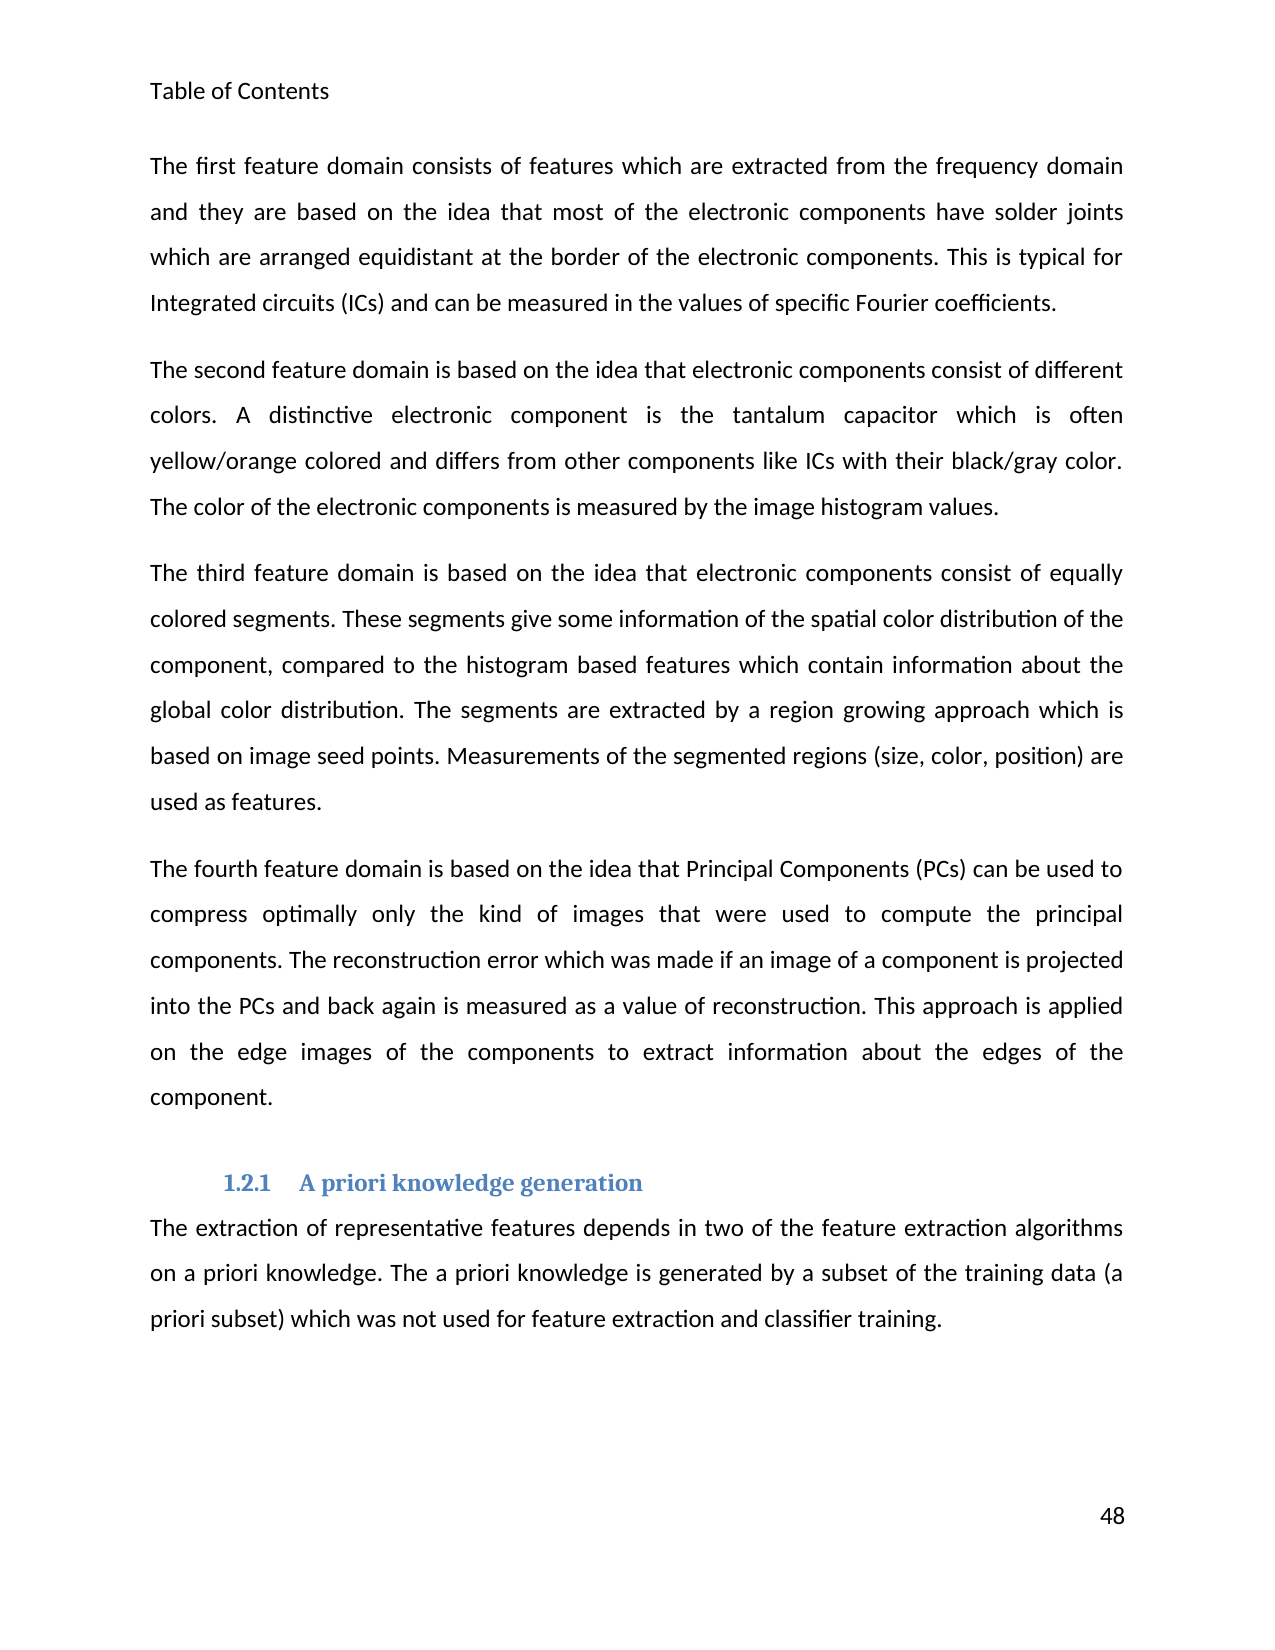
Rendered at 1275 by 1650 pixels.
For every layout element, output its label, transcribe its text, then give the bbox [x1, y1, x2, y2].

text The fourth feature domain is based on the idea that Principal Components (PCs) can be used to compress optimally only the kind of images that were used to compute the principal components. The reconstruction error which was made if an image of a component is projected into the PCs and back again is measured as a value of reconstruction. This approach is applied on the edge images of the components to extract information about the edges of the component. [150, 853, 1125, 1112]
text The first feature domain consists of features which are extracted from the frequency domain and they are based on the idea that most of the electronic components have solder joints which are arranged equidistant at the border of the electronic components. This is typical for Integrated circuits (ICs) and can be measured in the values of specific Fourier coefficients. [150, 150, 1125, 318]
text The second feature domain is based on the idea that electronic components consist of different colors. A distinctive electronic component is the tantalum capacitor which is often yellow/orange colored and differs from other components like ICs with their black/gray color. The color of the electronic components is measured by the image histogram values. [150, 354, 1125, 521]
text The third feature domain is based on the idea that electronic components consist of equally colored segments. These segments give some information of the spatial color distribution of the component, compared to the histogram based features which contain information about the global color distribution. The segments are extracted by a region growing approach which is based on image seed points. Measurements of the segmented regions (size, color, position) are used as features. [150, 557, 1125, 817]
subtitle A priori knowledge generation [224, 1169, 1125, 1197]
text The extraction of representative features depends in two of the feature extraction algorithms on a priori knowledge. The a priori knowledge is generated by a subset of the training data (a priori subset) which was not used for feature extraction and classifier training. [150, 1212, 1125, 1334]
